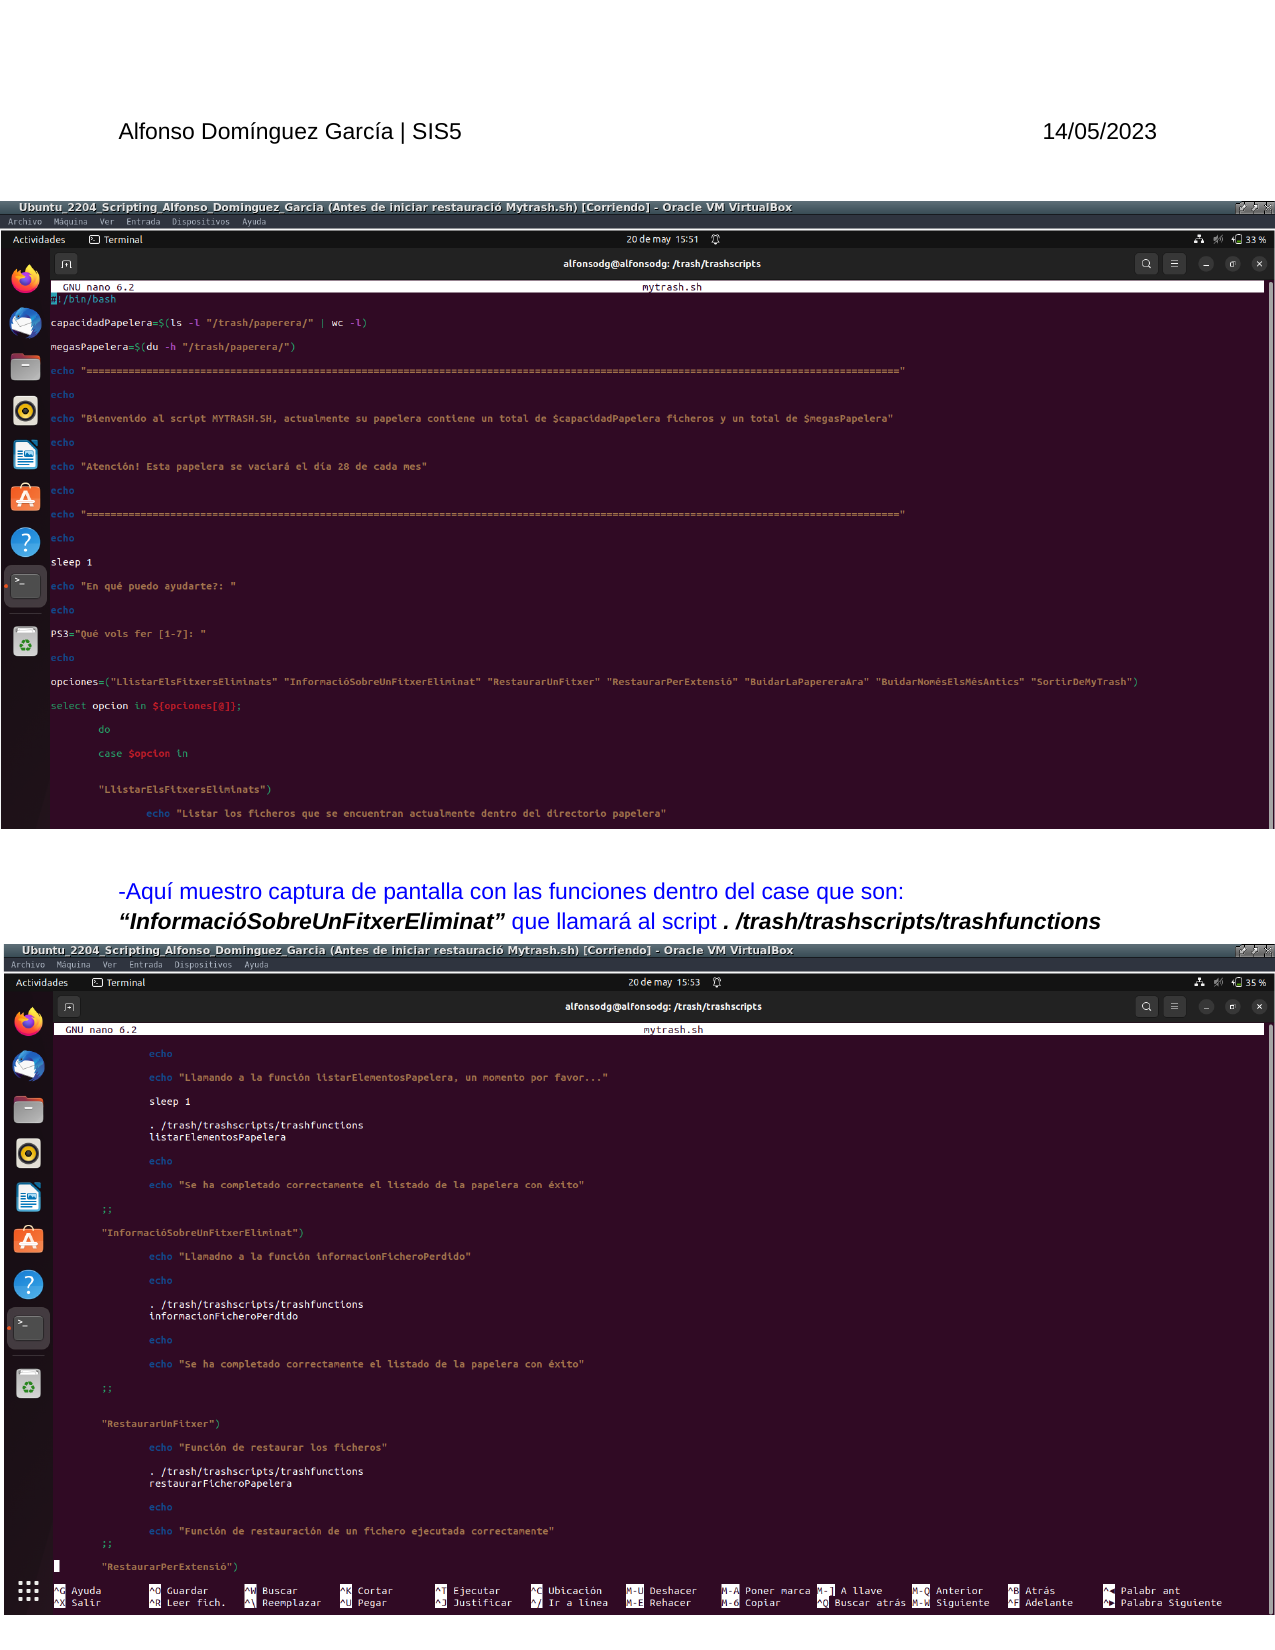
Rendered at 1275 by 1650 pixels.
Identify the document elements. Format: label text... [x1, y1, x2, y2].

picture [0, 201, 1275, 829]
picture [3, 944, 1275, 1615]
text -Aquí muestro captura de pantalla con las funciones dentro del case que son: “InformacióSobreUnFitxerEliminat” que llamará al script . /trash/trashscripts/trashfunctions [118, 878, 1157, 934]
